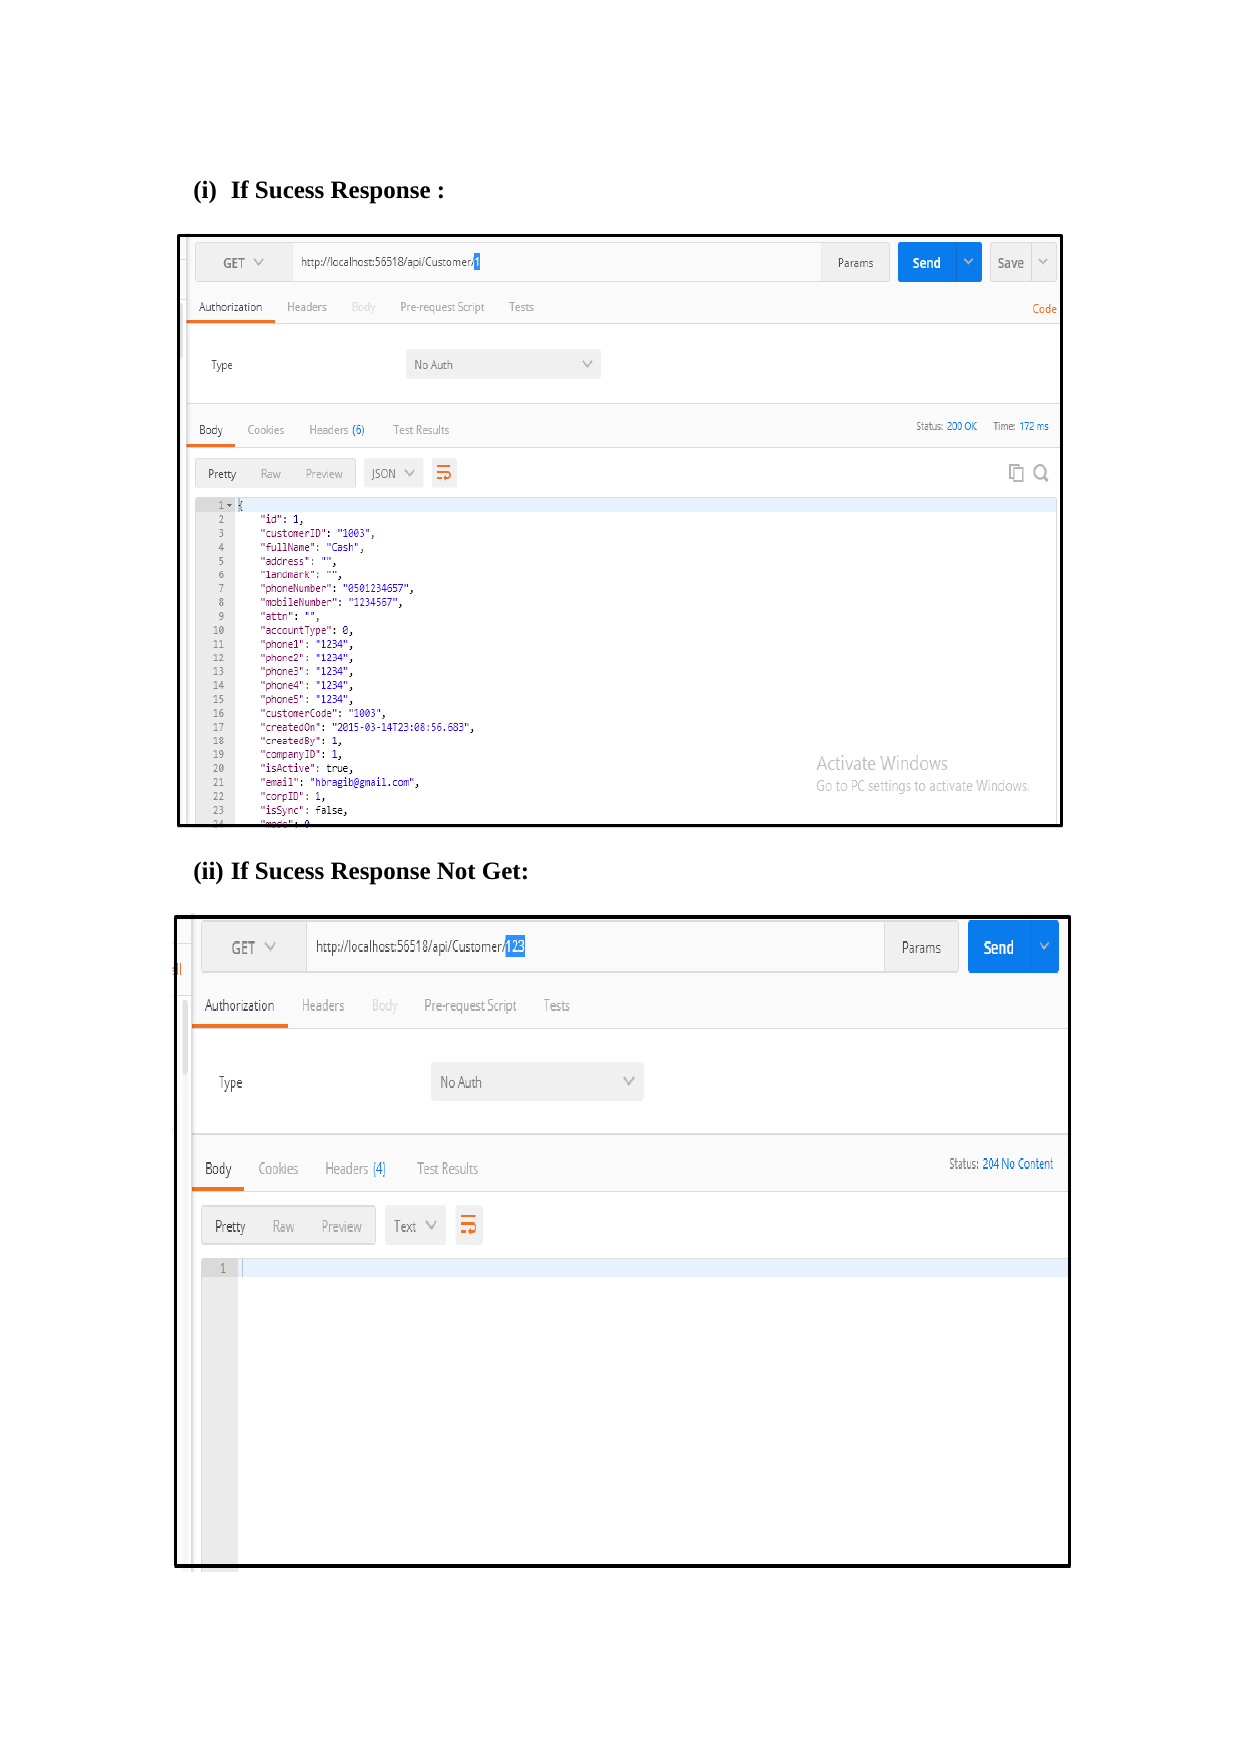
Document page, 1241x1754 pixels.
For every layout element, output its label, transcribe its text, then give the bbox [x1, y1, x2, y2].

list If Sucess Response : [193, 176, 1122, 204]
list If Sucess Response Not Get: [193, 856, 1122, 885]
picture [172, 913, 1072, 1572]
picture [176, 233, 1064, 828]
